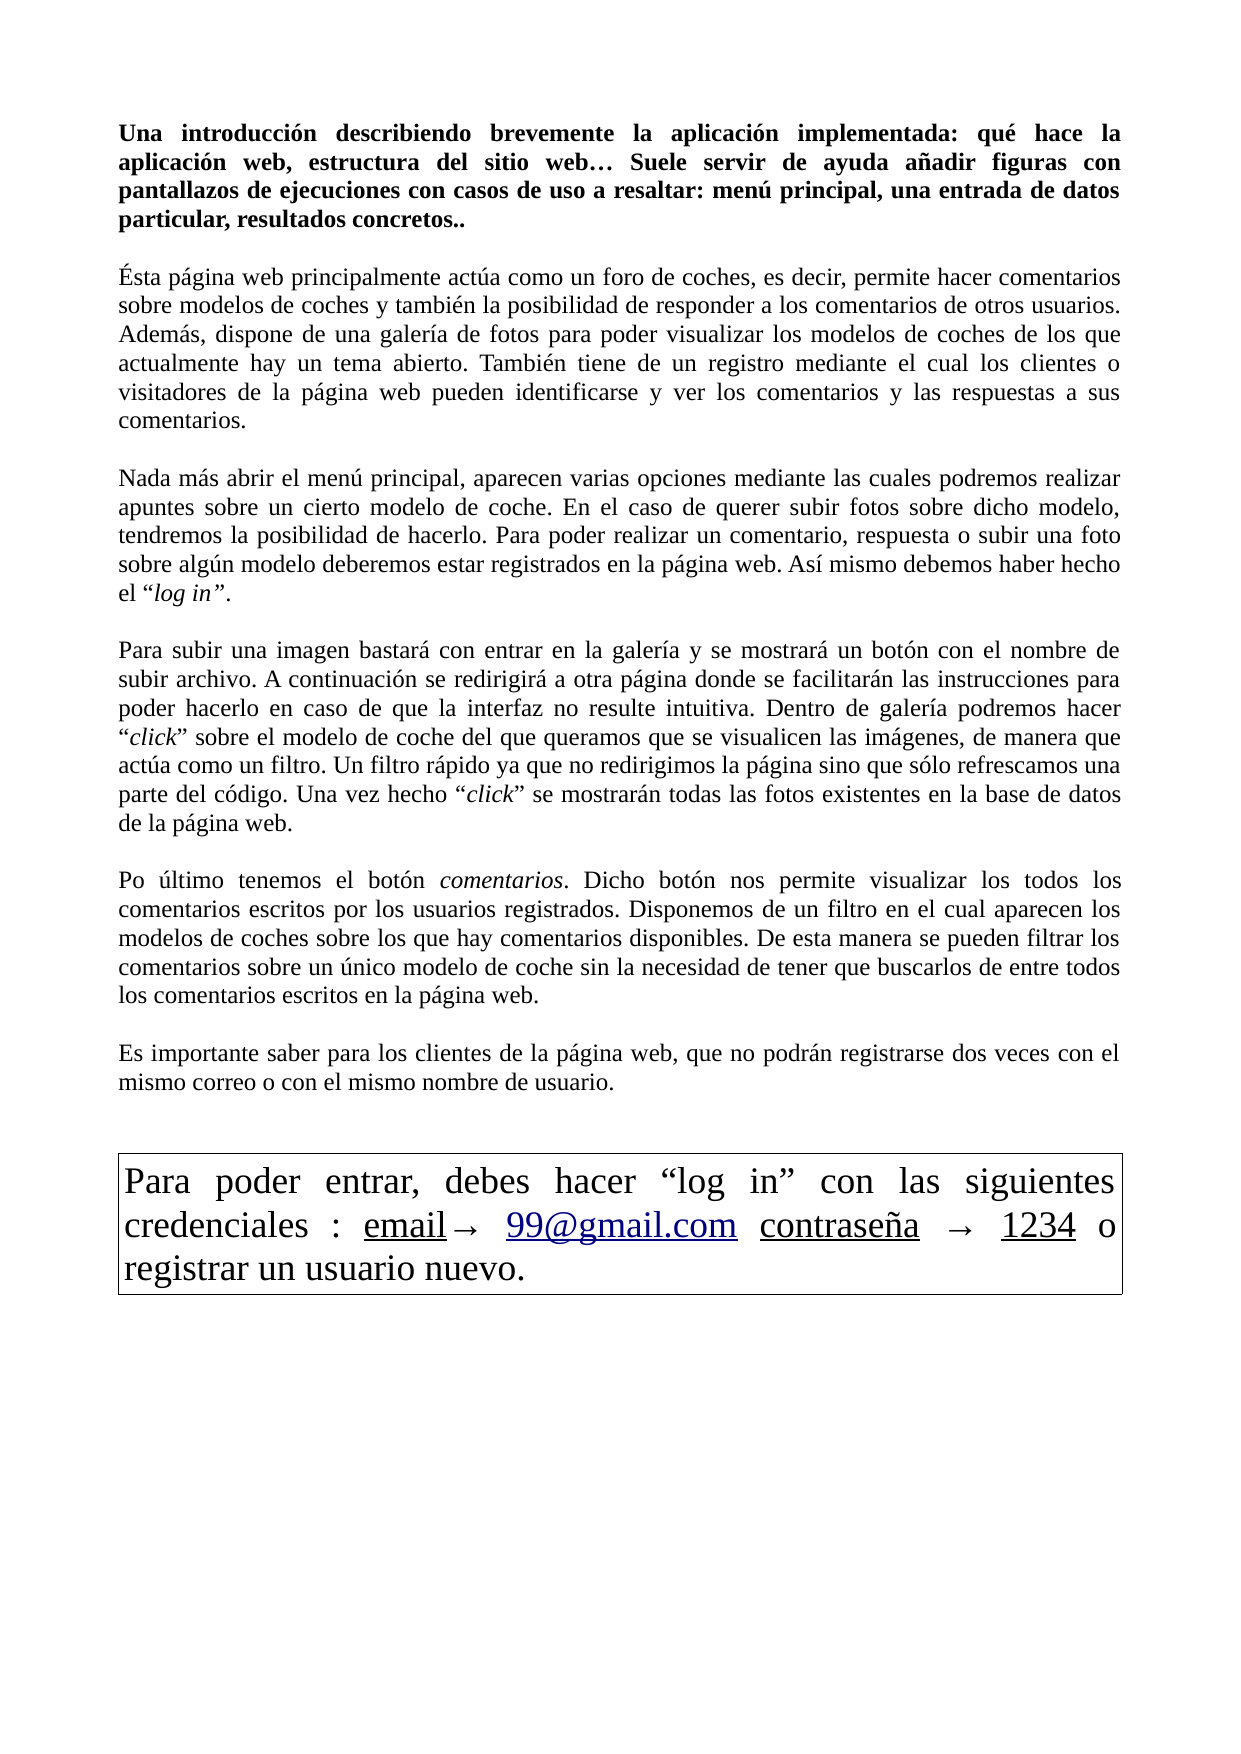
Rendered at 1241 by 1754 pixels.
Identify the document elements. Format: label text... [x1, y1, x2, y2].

text Nada más abrir el menú principal, aparecen varias opciones mediante las cuales podremos realizar apuntes sobre un cierto modelo de coche. En el caso de querer subir fotos sobre dicho modelo, tendremos la posibilidad de hacerlo. Para poder realizar un comentario, respuesta o subir una foto sobre algún modelo deberemos estar registrados en la página web. Así mismo debemos haber hecho el “log in”. [118, 463, 1122, 607]
text Para subir una imagen bastará con entrar en la galería y se mostrará un botón con el nombre de subir archivo. A continuación se redirigirá a otra página donde se facilitarán las instrucciones para poder hacerlo en caso de que la interfaz no resulte intuitiva. Dentro de galería podremos hacer “click” sobre el modelo de coche del que queramos que se visualicen las imágenes, de manera que actúa como un filtro. Un filtro rápido ya que no redirigimos la página sino que sólo refrescamos una parte del código. Una vez hecho “click” se mostrarán todas las fotos existentes en la base de datos de la página web. [118, 636, 1122, 837]
text Po último tenemos el botón comentarios. Dicho botón nos permite visualizar los todos los comentarios escritos por los usuarios registrados. Disponemos de un filtro en el cual aparecen los modelos de coches sobre los que hay comentarios disponibles. De esta manera se pueden filtrar los comentarios sobre un único modelo de coche sin la necesidad de tener que buscarlos de entre todos los comentarios escritos en la página web. [118, 866, 1122, 1009]
table_header Para poder entrar, debes hacer “log in” con las siguientes credenciales : email→ 99@gmail.com contraseña → 1234 o registrar un usuario nuevo. [119, 1154, 1122, 1294]
text Una introducción describiendo brevemente la aplicación implementada: qué hace la aplicación web, estructura del sitio web… Suele servir de ayuda añadir figuras con pantallazos de ejecuciones con casos de uso a resaltar: menú principal, una entrada de datos particular, resultados concretos.. [118, 118, 1122, 233]
text Ésta página web principalmente actúa como un foro de coches, es decir, permite hacer comentarios sobre modelos de coches y también la posibilidad de responder a los comentarios de otros usuarios. Además, dispone de una galería de fotos para poder visualizar los modelos de coches de los que actualmente hay un tema abierto. También tiene de un registro mediante el cual los clientes o visitadores de la página web pueden identificarse y ver los comentarios y las respuestas a sus comentarios. [118, 262, 1122, 434]
text Es importante saber para los clientes de la página web, que no podrán registrarse dos veces con el mismo correo o con el mismo nombre de usuario. [118, 1038, 1122, 1096]
